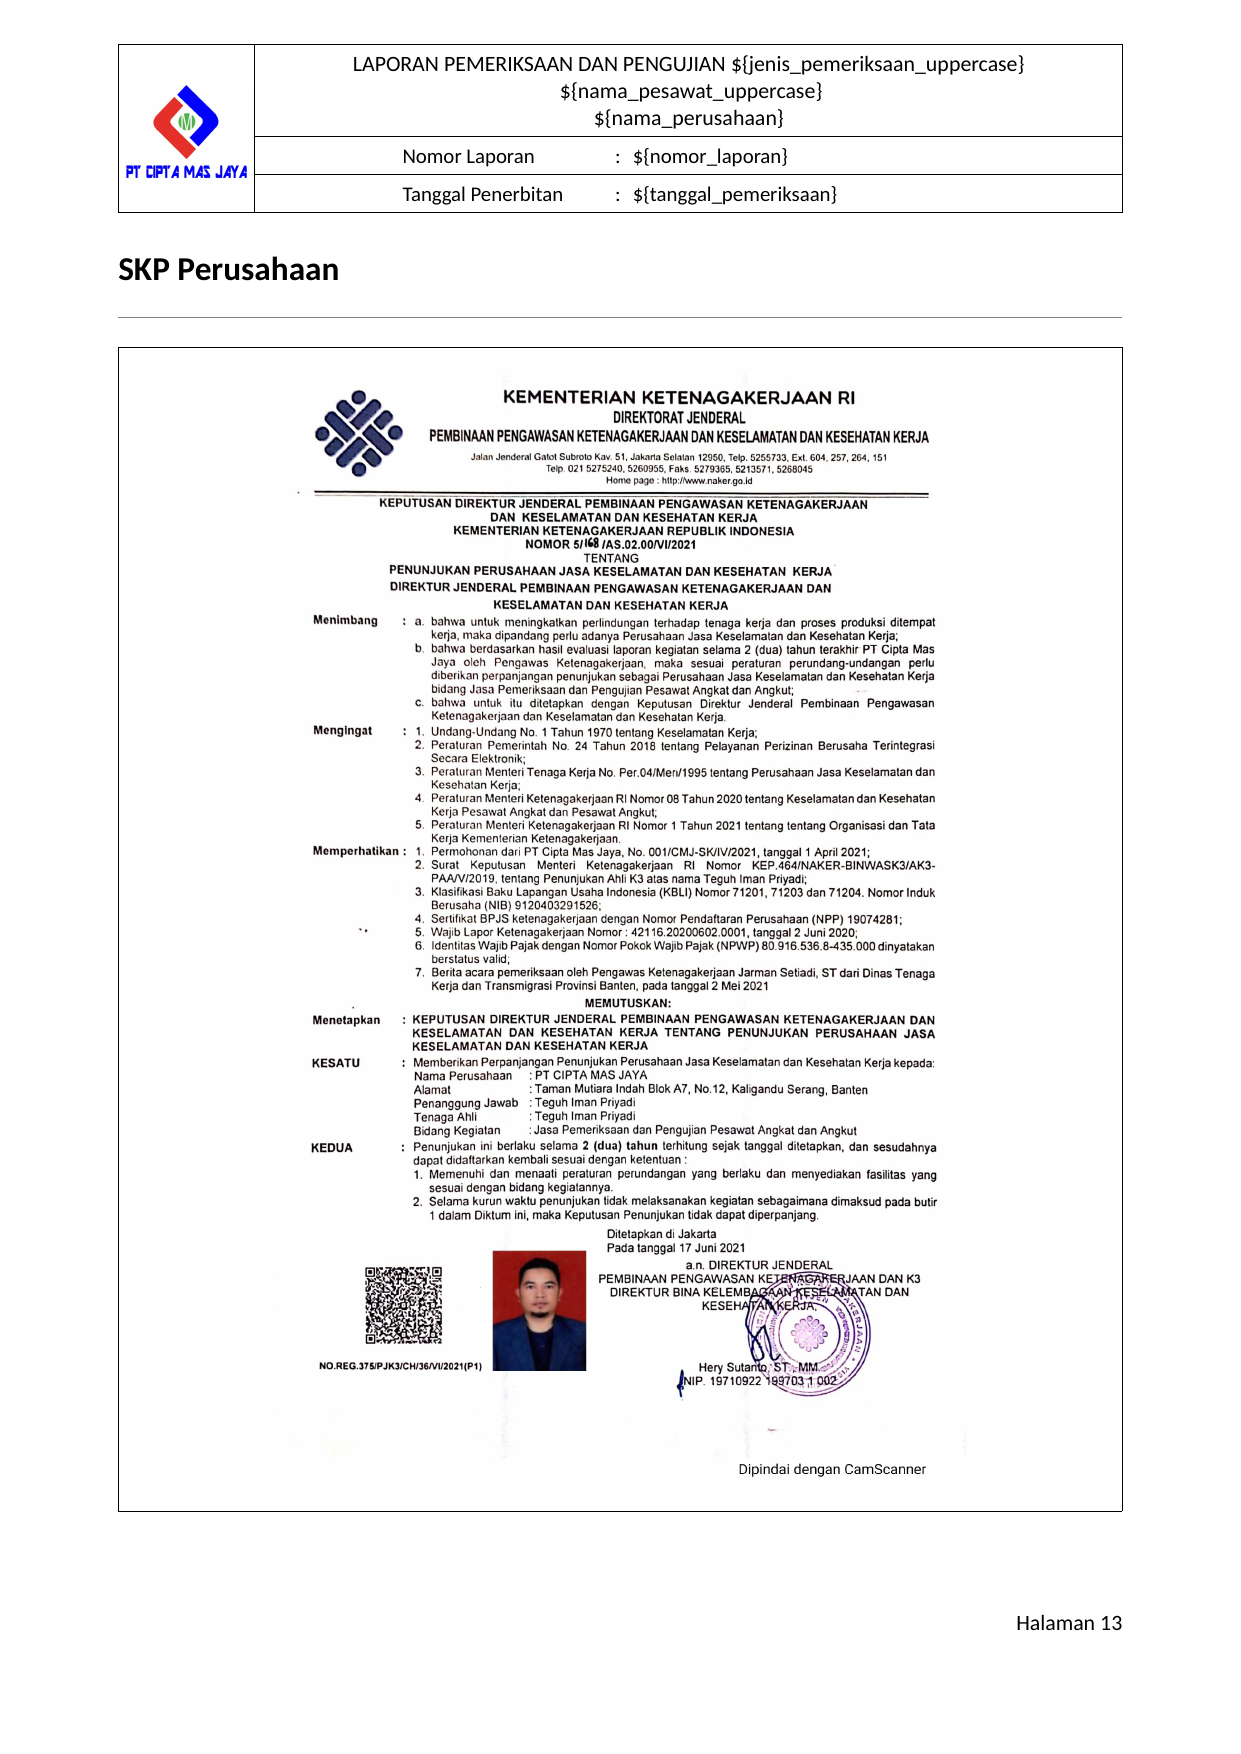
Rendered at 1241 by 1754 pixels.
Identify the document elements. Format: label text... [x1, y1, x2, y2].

subtitle SKP Perusahaan [118, 248, 1122, 289]
table_header [119, 348, 1122, 1511]
picture [221, 367, 1020, 1491]
picture [124, 85, 249, 183]
